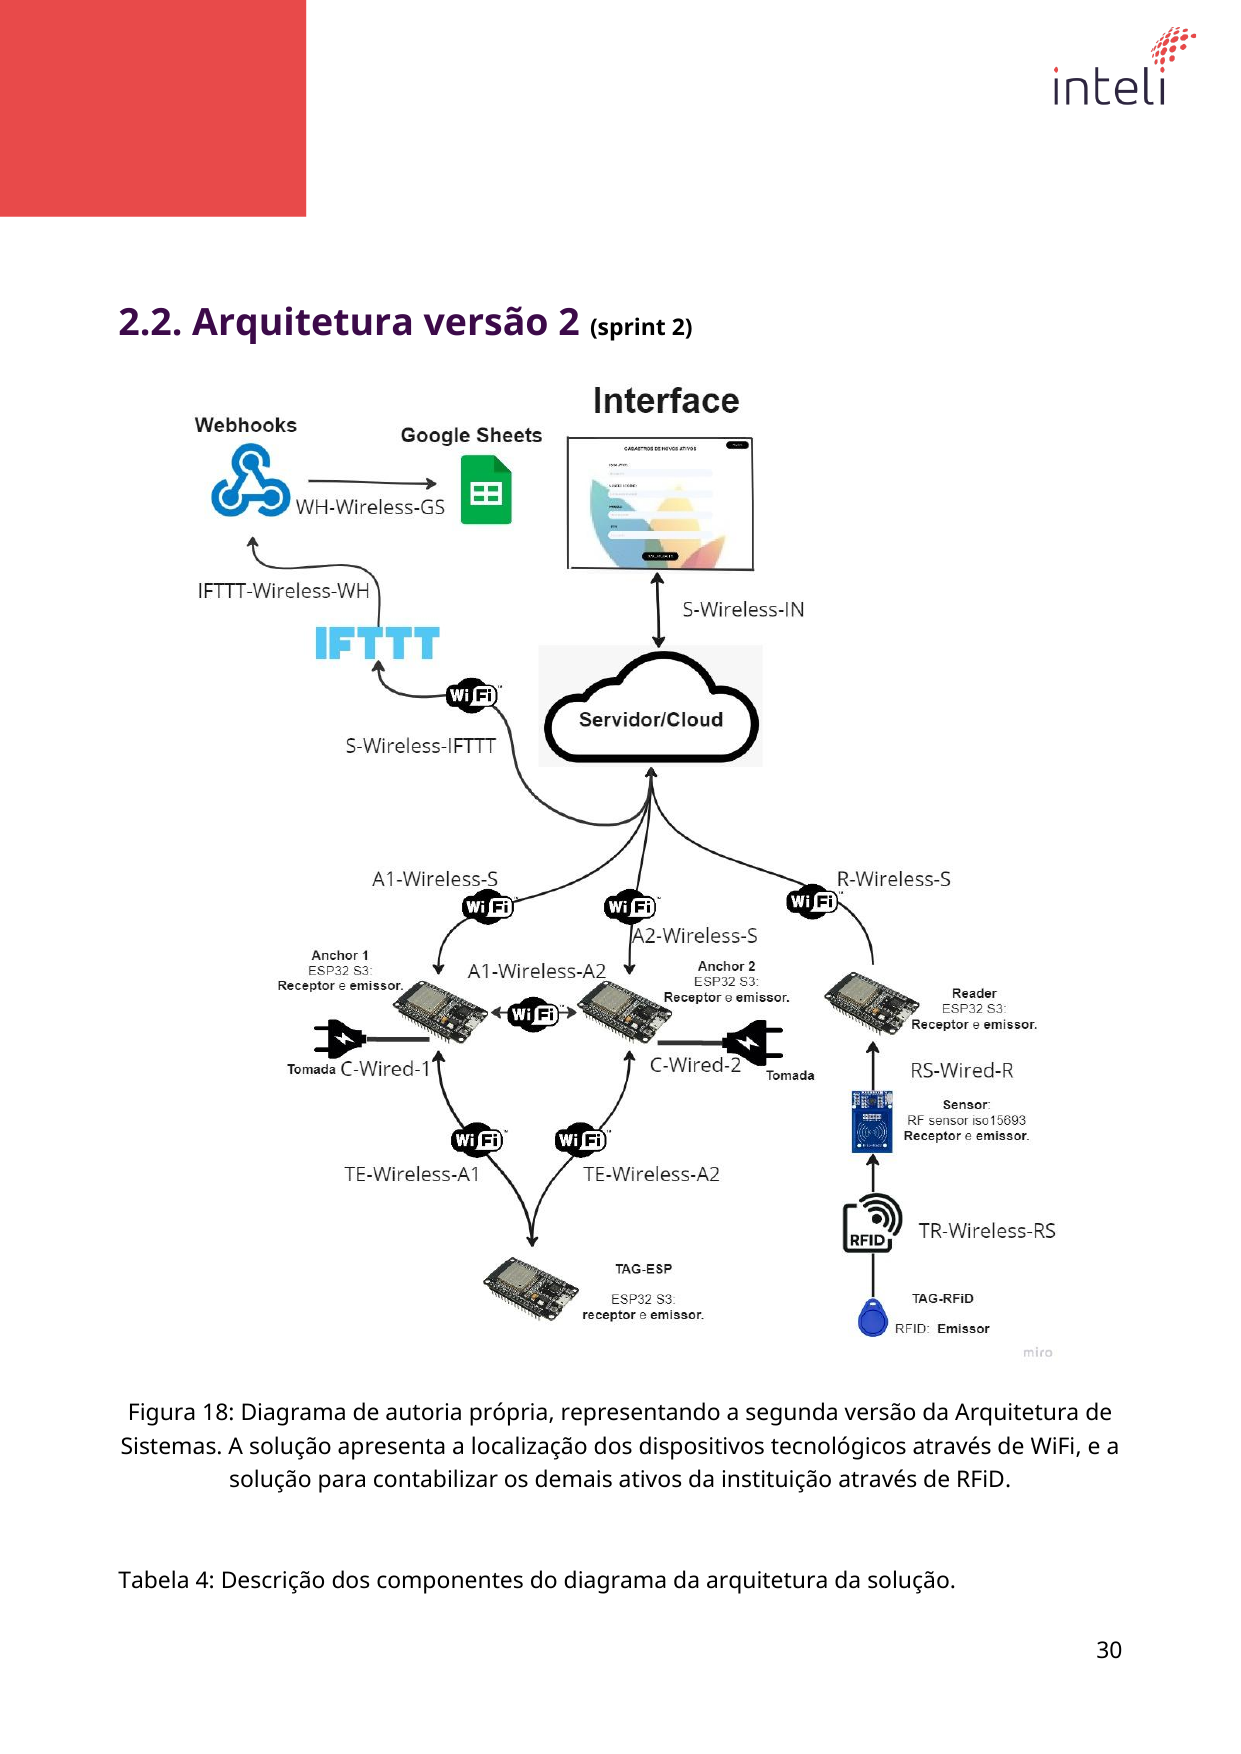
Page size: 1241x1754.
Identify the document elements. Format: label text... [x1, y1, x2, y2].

text Tabela 4: Descrição dos componentes do diagrama da arquitetura da solução. [118, 1564, 1122, 1595]
picture [1054, 27, 1197, 105]
subtitle 2.2. Arquitetura versão 2 (sprint 2) [118, 295, 1122, 346]
picture [167, 346, 1073, 1377]
picture [0, 0, 307, 217]
text Figura 18: Diagrama de autoria própria, representando a segunda versão da Arquitetura de Sistemas. A solução apresenta a localização dos dispositivos tecnológicos através de WiFi, e a solução para contabilizar os demais ativos da instituição através de RFiD. [118, 1396, 1122, 1494]
